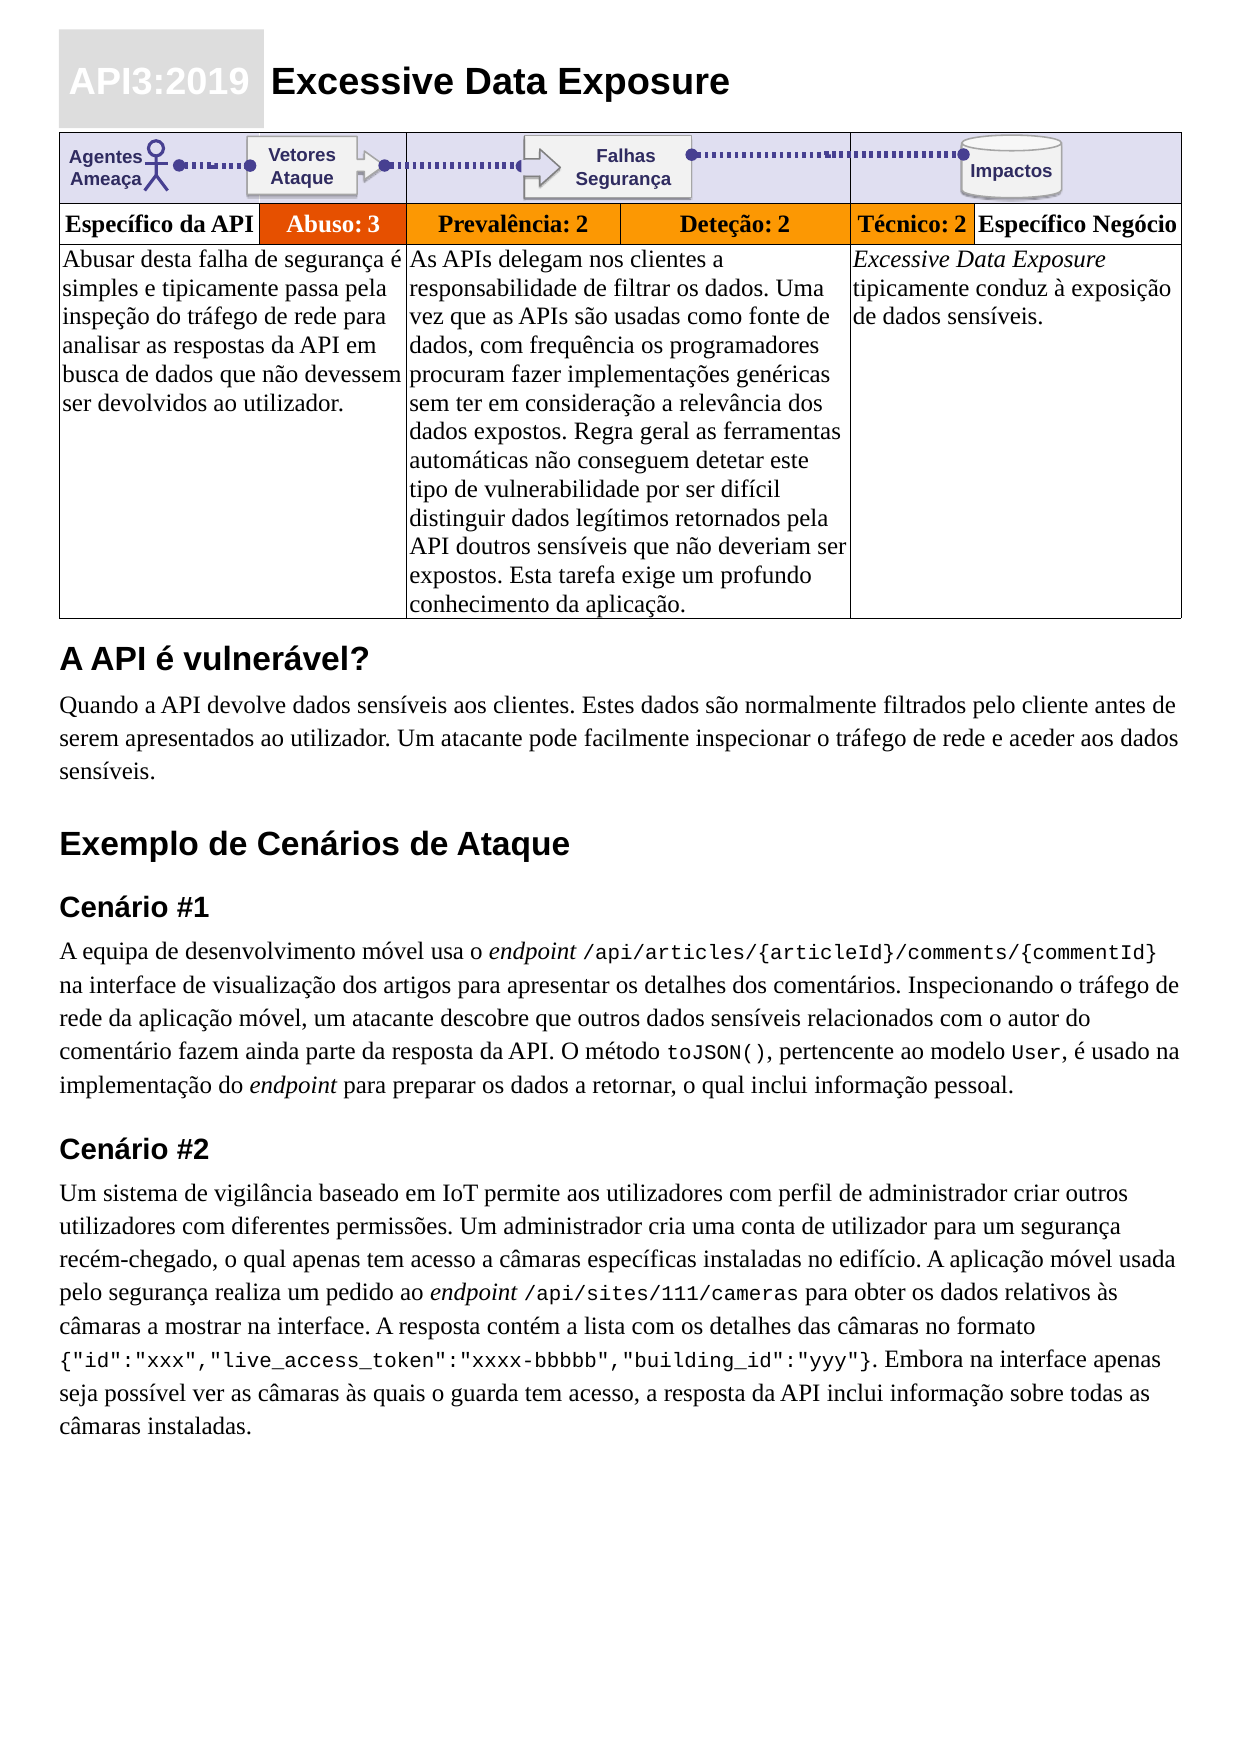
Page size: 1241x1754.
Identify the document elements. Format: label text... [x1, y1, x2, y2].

subtitle Cenário #1 [59, 890, 1181, 924]
text Um sistema de vigilância baseado em IoT permite aos utilizadores com perfil de administrador criar outros utilizadores com diferentes permissões. Um administrador cria uma conta de utilizador para um segurança recém-chegado, o qual apenas tem acesso a câmaras específicas instaladas no edifício. A aplicação móvel usada pelo segurança realiza um pedido ao endpoint /api/sites/111/cameras para obter os dados relativos às câmaras a mostrar na interface. A resposta contém a lista com os detalhes das câmaras no formato {"id":"xxx","live_access_token":"xxxx-bbbbb","building_id":"yyy"}. Embora na interface apenas seja possível ver as câmaras às quais o guarda tem acesso, a resposta da API inclui informação sobre todas as câmaras instaladas. [59, 1178, 1181, 1440]
table_header [60, 133, 259, 203]
table_cell Específico da API [60, 204, 259, 244]
table_header [620, 133, 850, 203]
table_cell Excessive Data Exposure tipicamente conduz à exposição de dados sensíveis. [851, 245, 1181, 618]
subtitle Exemplo de Cenários de Ataque [59, 824, 1181, 863]
table_cell As APIs delegam nos clientes a responsabilidade de filtrar os dados. Uma vez que as APIs são usadas como fonte de dados, com frequência os programadores procuram fazer implementações genéricas sem ter em consideração a relevância dos dados expostos. Regra geral as ferramentas automáticas não conseguem detetar este tipo de vulnerabilidade por ser difícil distinguir dados legítimos retornados pela API doutros sensíveis que não deveriam ser expostos. Esta tarefa exige um profundo conhecimento da aplicação. [407, 245, 850, 618]
table_header [260, 133, 406, 203]
table_cell Deteção: 2 [621, 204, 850, 244]
table_header [974, 133, 1181, 203]
subtitle A API é vulnerável? [59, 639, 1181, 677]
table_header [407, 133, 620, 203]
subtitle Cenário #2 [59, 1132, 1181, 1166]
table_cell Abusar desta falha de segurança é simples e tipicamente passa pela inspeção do tráfego de rede para analisar as respostas da API em busca de dados que não devessem ser devolvidos ao utilizador. [60, 245, 406, 618]
table_cell Abuso: 3 [260, 204, 406, 244]
table_cell Prevalência: 2 [407, 204, 620, 244]
table_header [851, 133, 974, 203]
text Quando a API devolve dados sensíveis aos clientes. Estes dados são normalmente filtrados pelo cliente antes de serem apresentados ao utilizador. Um atacante pode facilmente inspecionar o tráfego de rede e aceder aos dados sensíveis. [59, 690, 1181, 784]
text A equipa de desenvolvimento móvel usa o endpoint /api/articles/{articleId}/comments/{commentId} na interface de visualização dos artigos para apresentar os detalhes dos comentários. Inspecionando o tráfego de rede da aplicação móvel, um atacante descobre que outros dados sensíveis relacionados com o autor do comentário fazem ainda parte da resposta da API. O método toJSON(), pertencente ao modelo User, é usado na implementação do endpoint para preparar os dados a retornar, o qual inclui informação pessoal. [59, 936, 1181, 1099]
table_cell Técnico: 2 [851, 204, 974, 244]
table_cell Específico Negócio [975, 204, 1181, 244]
